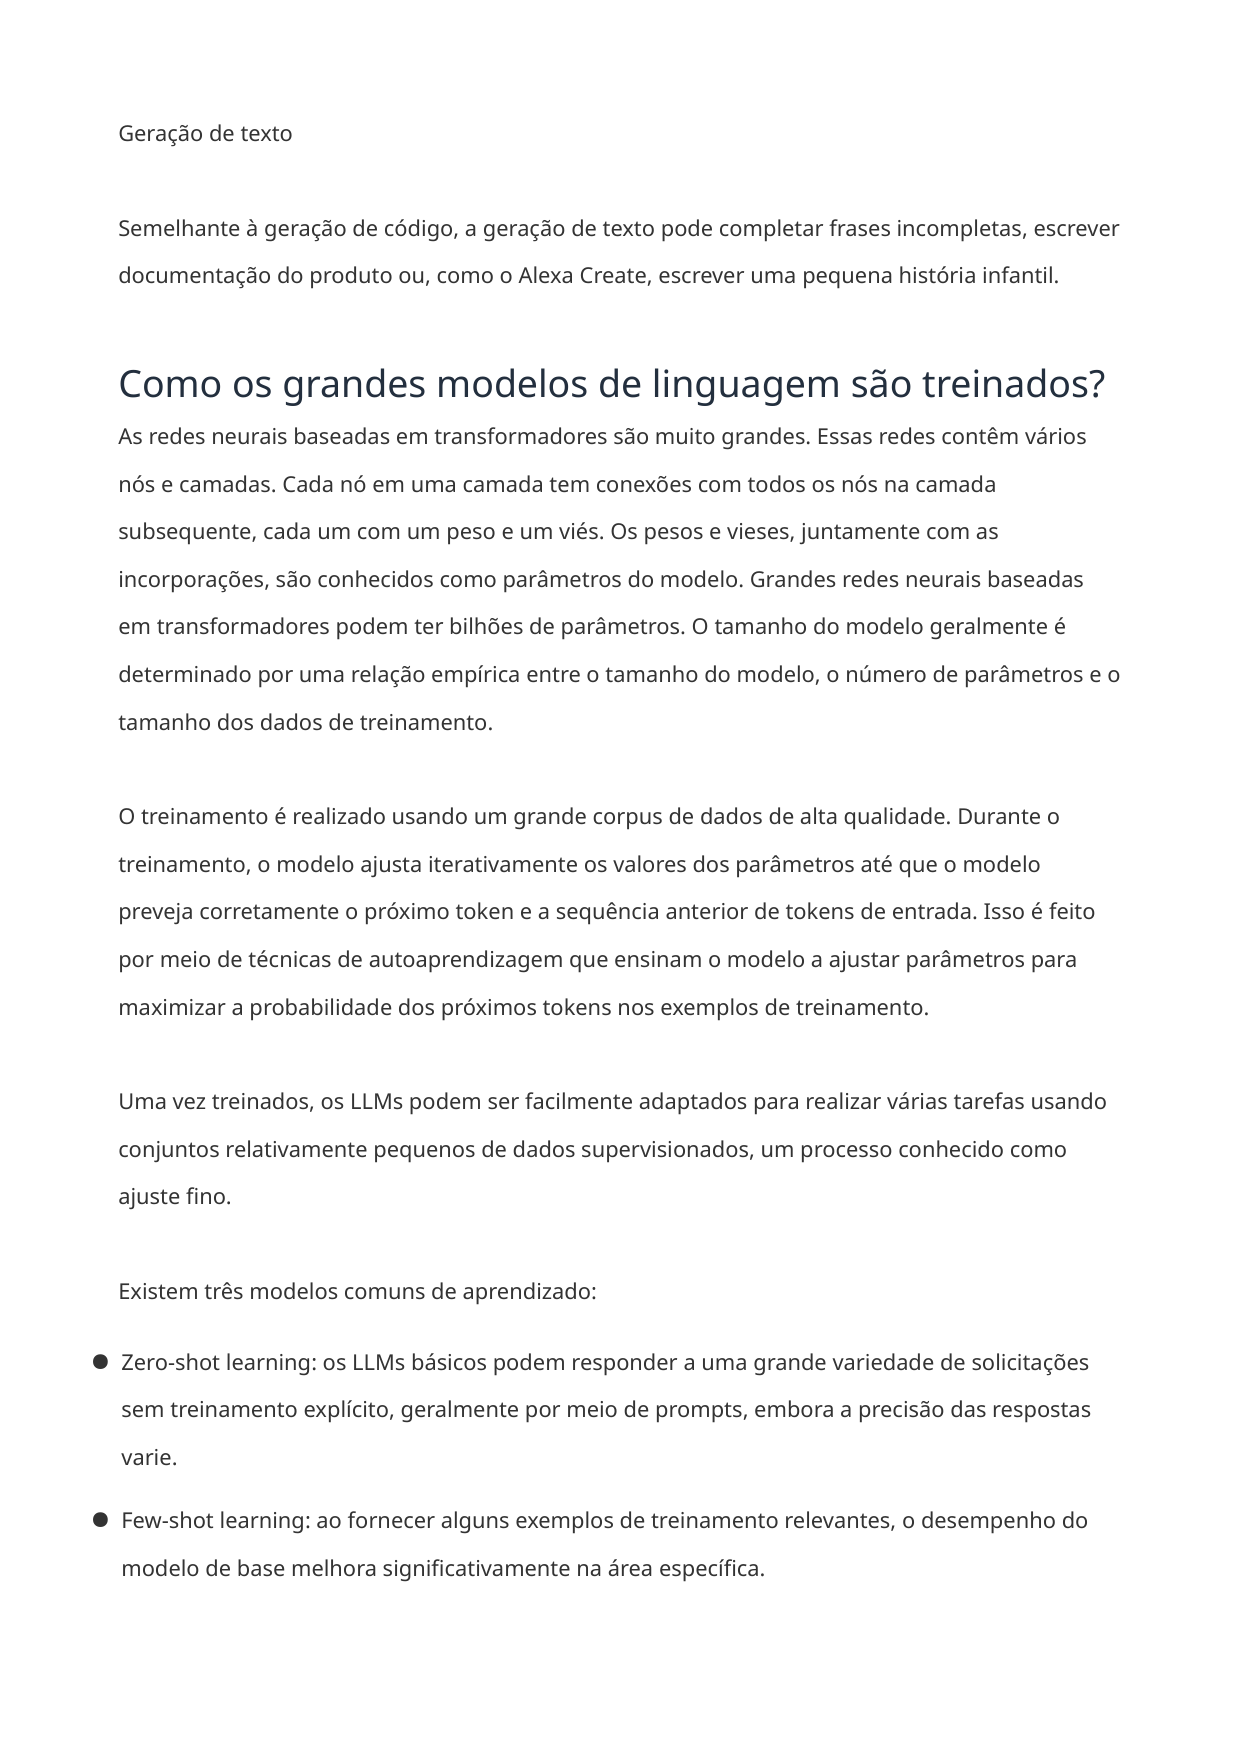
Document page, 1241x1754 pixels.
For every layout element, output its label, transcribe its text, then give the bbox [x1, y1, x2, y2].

text Uma vez treinados, os LLMs podem ser facilmente adaptados para realizar várias tarefas usando conjuntos relativamente pequenos de dados supervisionados, um processo conhecido como ajuste fino. [118, 1086, 1122, 1211]
subtitle Geração de texto [118, 118, 1122, 148]
subtitle Como os grandes modelos de linguagem são treinados? [118, 357, 1122, 408]
text Existem três modelos comuns de aprendizado: [118, 1276, 1122, 1305]
list Zero-shot learning: os LLMs básicos podem responder a uma grande variedade de solicitações sem treinamento explícito, geralmente por meio de prompts, embora a precisão das respostas varie. [118, 1347, 1122, 1472]
list Few-shot learning: ao fornecer alguns exemplos de treinamento relevantes, o desempenho do modelo de base melhora significativamente na área específica. [118, 1505, 1122, 1582]
text O treinamento é realizado usando um grande corpus de dados de alta qualidade. Durante o treinamento, o modelo ajusta iterativamente os valores dos parâmetros até que o modelo preveja corretamente o próximo token e a sequência anterior de tokens de entrada. Isso é feito por meio de técnicas de autoaprendizagem que ensinam o modelo a ajustar parâmetros para maximizar a probabilidade dos próximos tokens nos exemplos de treinamento. [118, 801, 1122, 1021]
text As redes neurais baseadas em transformadores são muito grandes. Essas redes contêm vários nós e camadas. Cada nó em uma camada tem conexões com todos os nós na camada subsequente, cada um com um peso e um viés. Os pesos e vieses, juntamente com as incorporações, são conhecidos como parâmetros do modelo. Grandes redes neurais baseadas em transformadores podem ter bilhões de parâmetros. O tamanho do modelo geralmente é determinado por uma relação empírica entre o tamanho do modelo, o número de parâmetros e o tamanho dos dados de treinamento. [118, 421, 1122, 736]
text Semelhante à geração de código, a geração de texto pode completar frases incompletas, escrever documentação do produto ou, como o Alexa Create, escrever uma pequena história infantil. [118, 213, 1122, 290]
